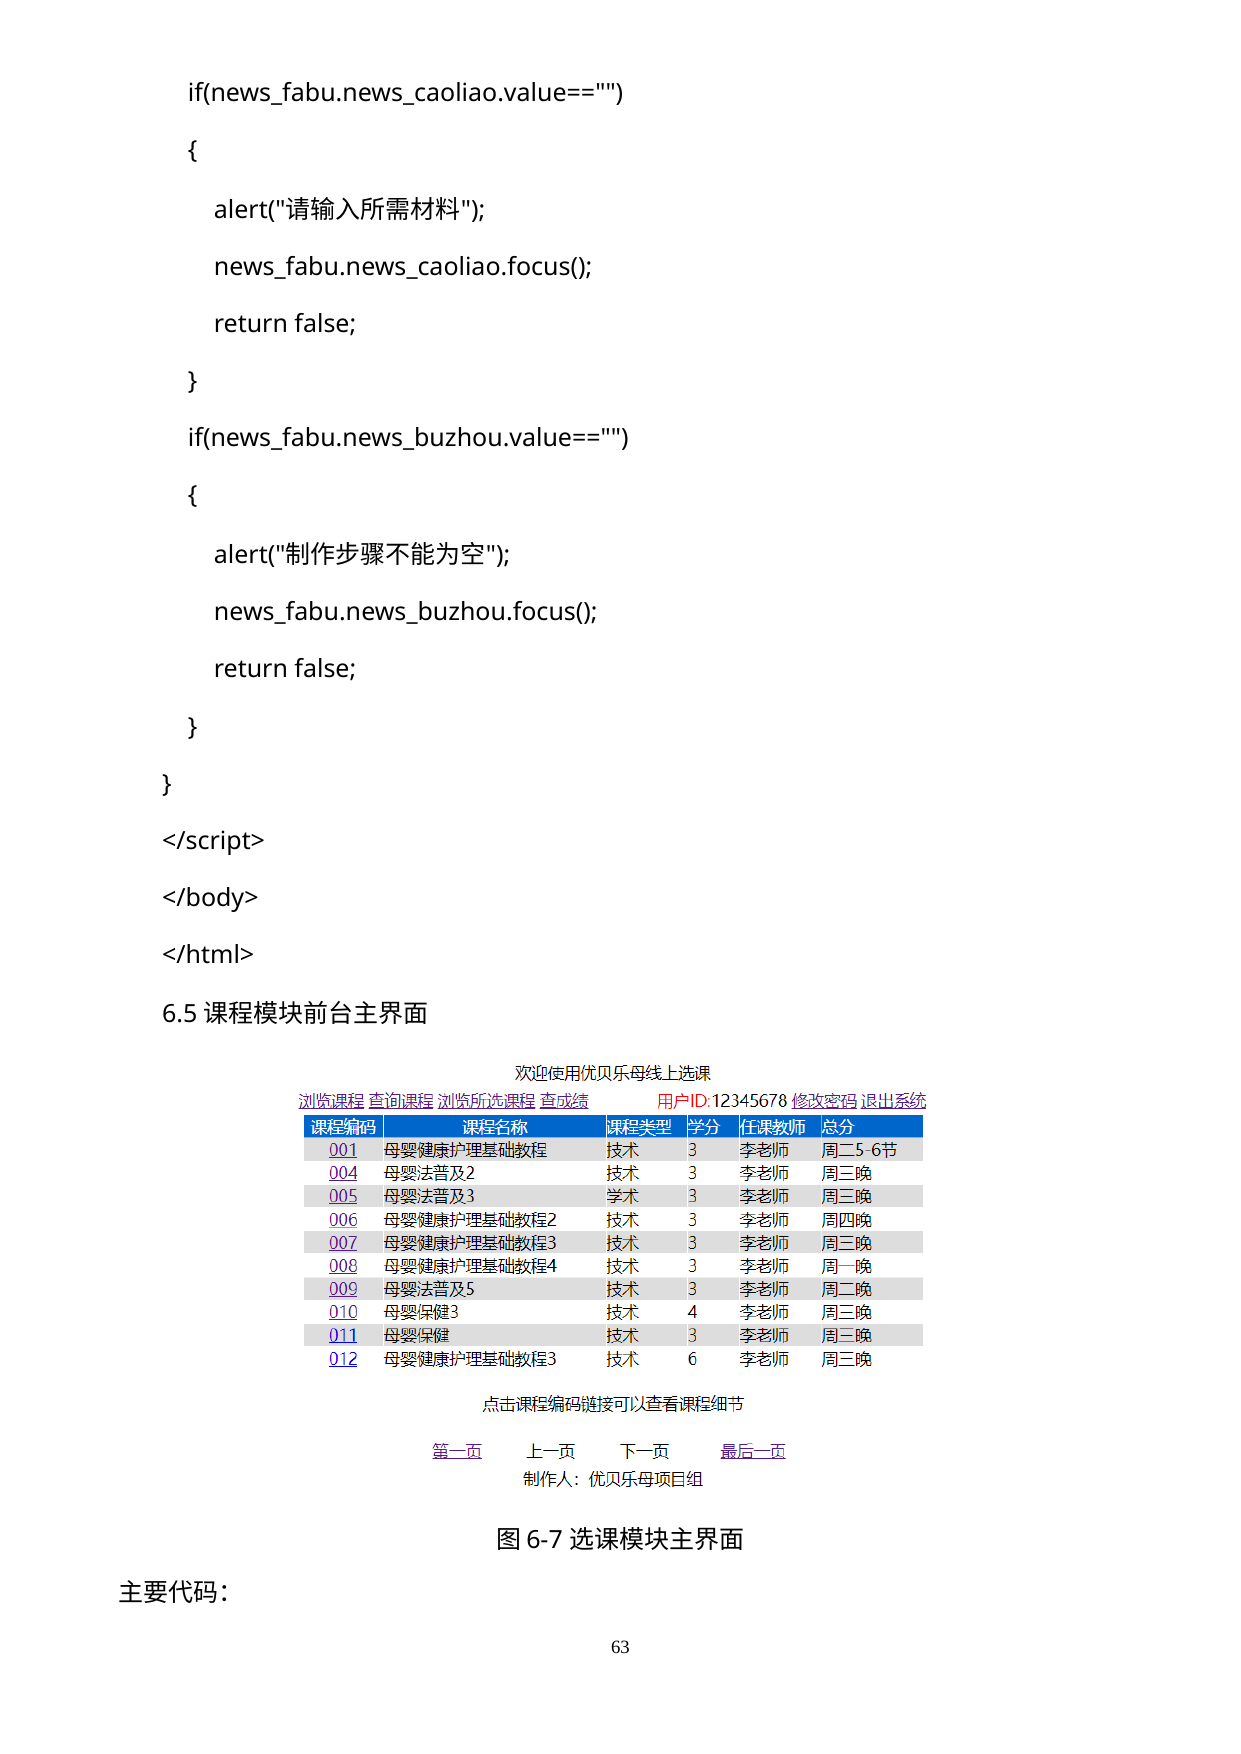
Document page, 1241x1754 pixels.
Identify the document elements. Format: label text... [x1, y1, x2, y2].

text </script> [118, 822, 1122, 856]
text { [118, 132, 1122, 166]
text } [118, 765, 1122, 799]
text </body> [118, 879, 1122, 913]
text alert("制作步骤不能为空"); [118, 534, 1122, 571]
text return false; [118, 306, 1122, 340]
text news_fabu.news_caoliao.focus(); [118, 249, 1122, 283]
text </html> [118, 936, 1122, 971]
text } [118, 363, 1122, 397]
text alert("请输入所需材料"); [118, 189, 1122, 225]
text 6.5 课程模块前台主界面 [118, 993, 1122, 1030]
text 主要代码： [118, 1572, 1122, 1608]
text 图6-7 选课模块主界面 [118, 1520, 1122, 1556]
text if(news_fabu.news_buzhou.value=="") [118, 420, 1122, 454]
text { [118, 477, 1122, 511]
text return false; [118, 651, 1122, 685]
text } [118, 708, 1122, 742]
text if(news_fabu.news_caoliao.value=="") [118, 75, 1122, 109]
text news_fabu.news_buzhou.focus(); [118, 594, 1122, 628]
